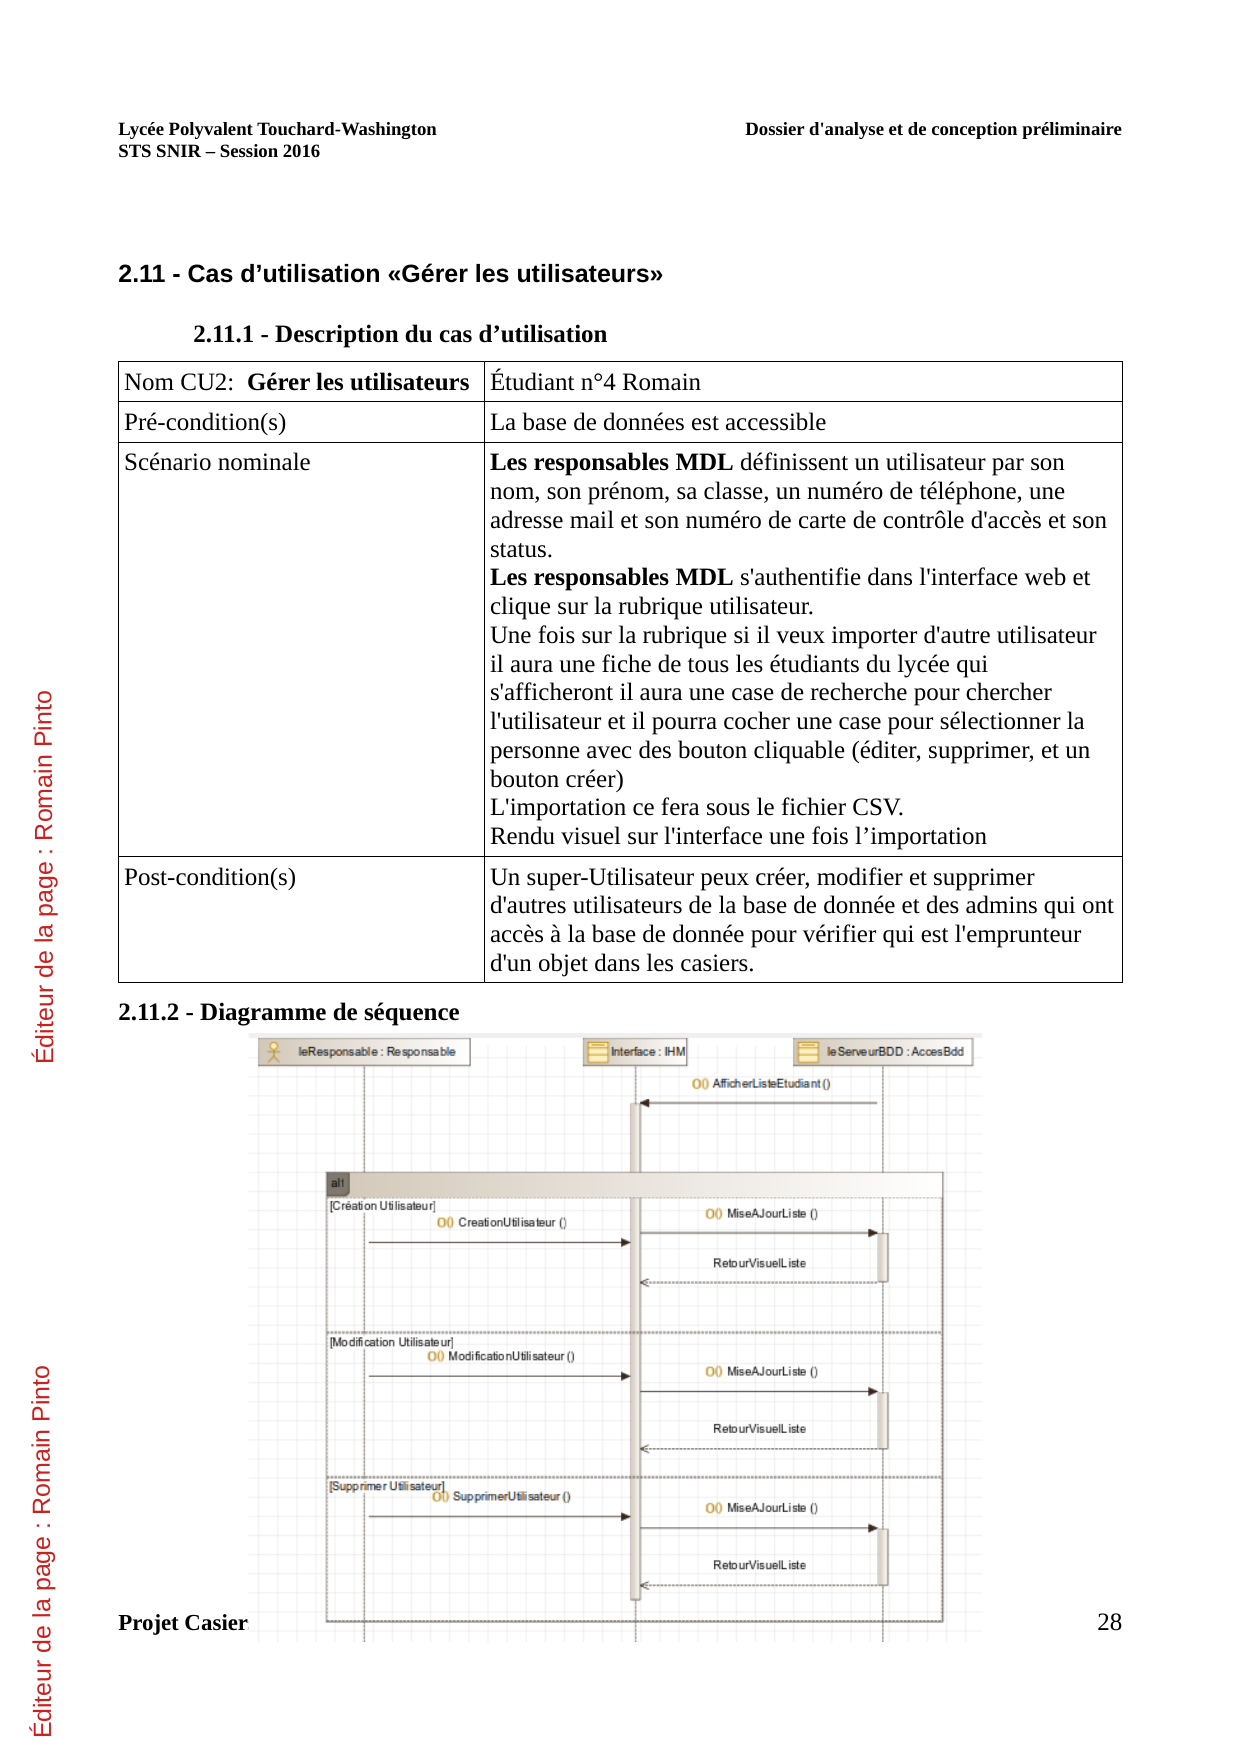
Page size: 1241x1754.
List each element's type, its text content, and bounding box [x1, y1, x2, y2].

subtitle 2.11.2 - Diagramme de séquence [118, 997, 1122, 1026]
table_cell Pré-condition(s) [119, 402, 484, 442]
subtitle 2.11 - Cas d’utilisation «Gérer les utilisateurs» [118, 259, 1122, 288]
table_cell Un super-Utilisateur peux créer, modifier et supprimer d'autres utilisateurs de la base de donnée et des admins qui ont accès à la base de donnée pour vérifier qui est l'emprunteur d'un objet dans les casiers. [485, 857, 1122, 982]
table_cell Les responsables MDL définissent un utilisateur par son nom, son prénom, sa classe, un numéro de téléphone, une adresse mail et son numéro de carte de contrôle d'accès et son status. Les responsables MDL s'authentifie dans l'interface web et clique sur la rubrique utilisateur. Une fois sur la rubrique si il veux importer d'autre utilisateur il aura une fiche de tous les étudiants du lycée qui s'afficheront il aura une case de recherche pour chercher l'utilisateur et il pourra cocher une case pour sélectionner la personne avec des bouton cliquable (éditer, supprimer, et un bouton créer) L'importation ce fera sous le fichier CSV. Rendu visuel sur l'interface une fois l’importation [485, 443, 1122, 856]
table_cell Scénario nominale [119, 443, 484, 856]
table_cell Post-condition(s) [119, 857, 484, 982]
table_header Étudiant n°4 Romain [485, 362, 1122, 401]
table_cell La base de données est accessible [485, 402, 1122, 442]
subtitle 2.11.1 - Description du cas d’utilisation [118, 315, 1122, 348]
table_header Nom CU2: Gérer les utilisateurs [119, 362, 484, 401]
picture [248, 1033, 983, 1642]
